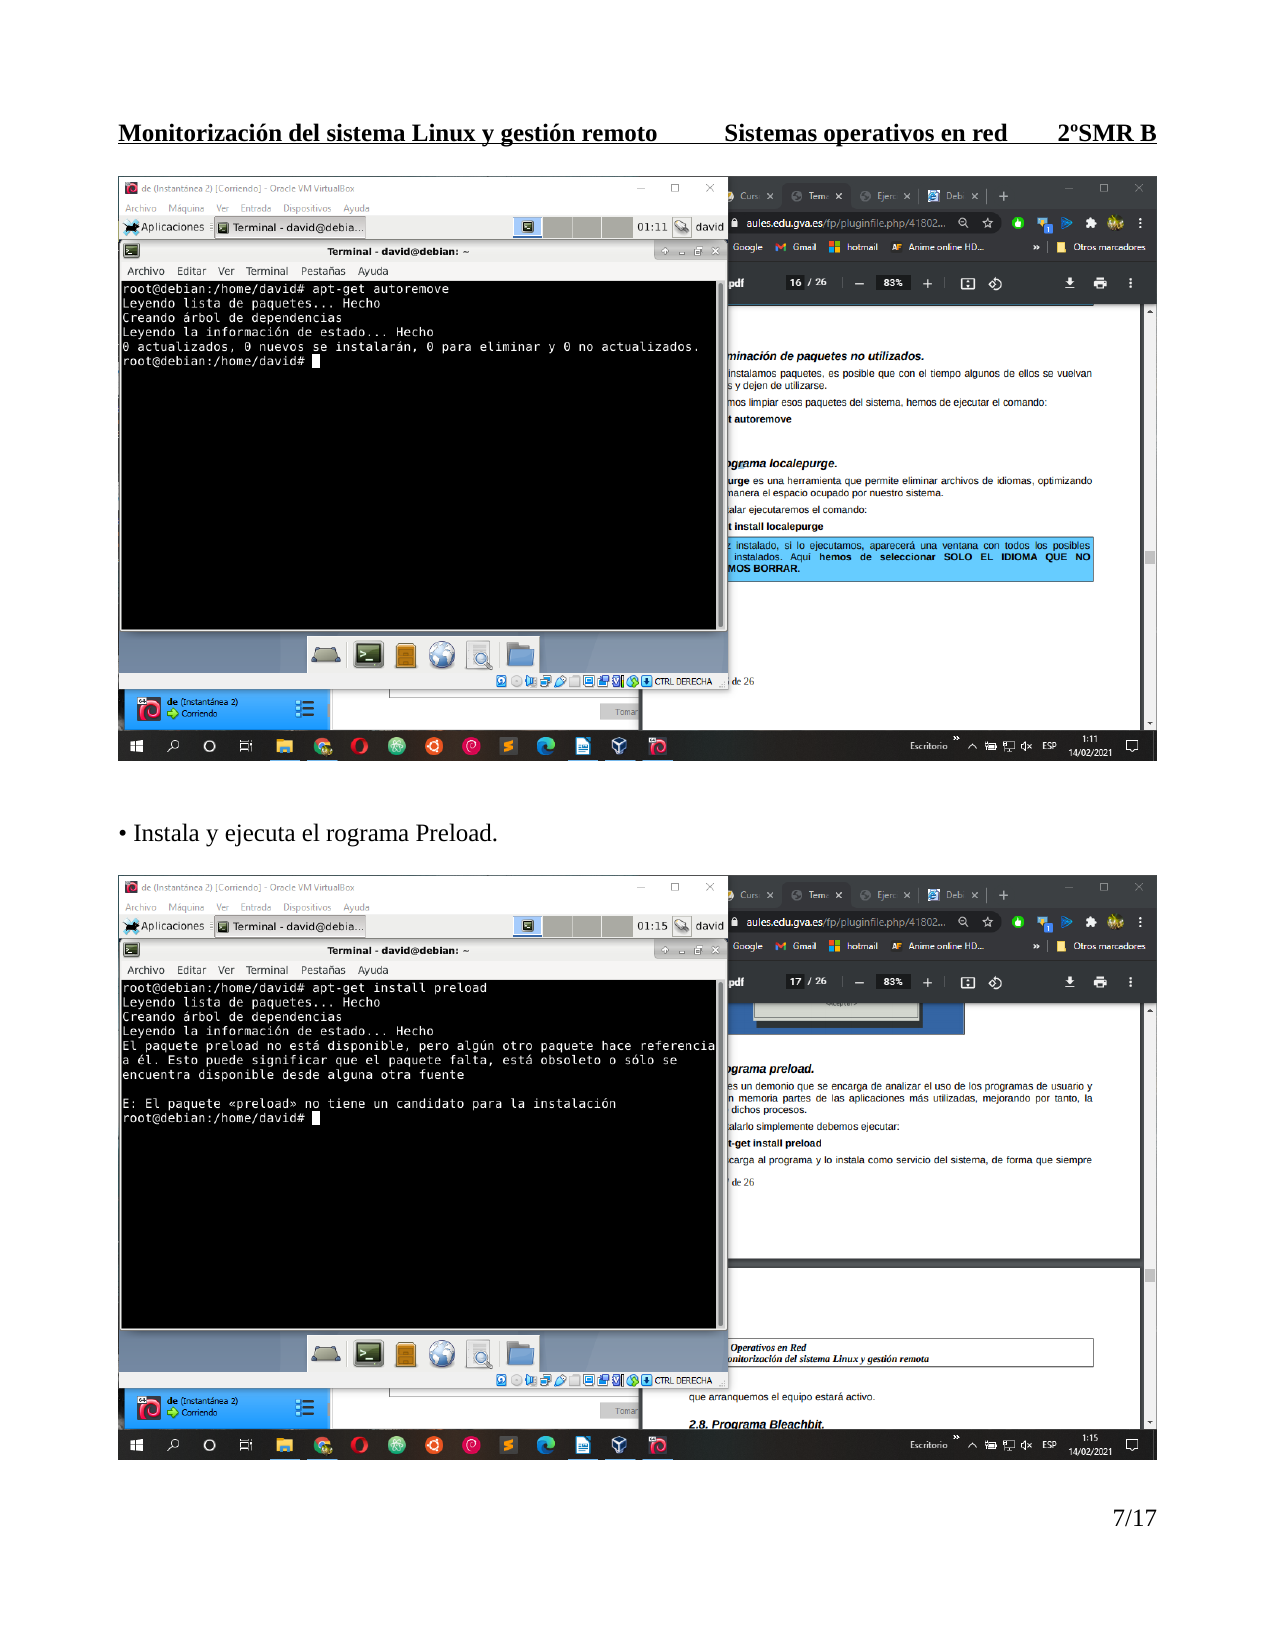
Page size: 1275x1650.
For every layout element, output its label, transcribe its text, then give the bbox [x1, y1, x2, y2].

picture [118, 875, 1157, 1460]
text • Instala y ejecuta el rograma Preload. [118, 818, 1157, 847]
picture [118, 176, 1157, 761]
